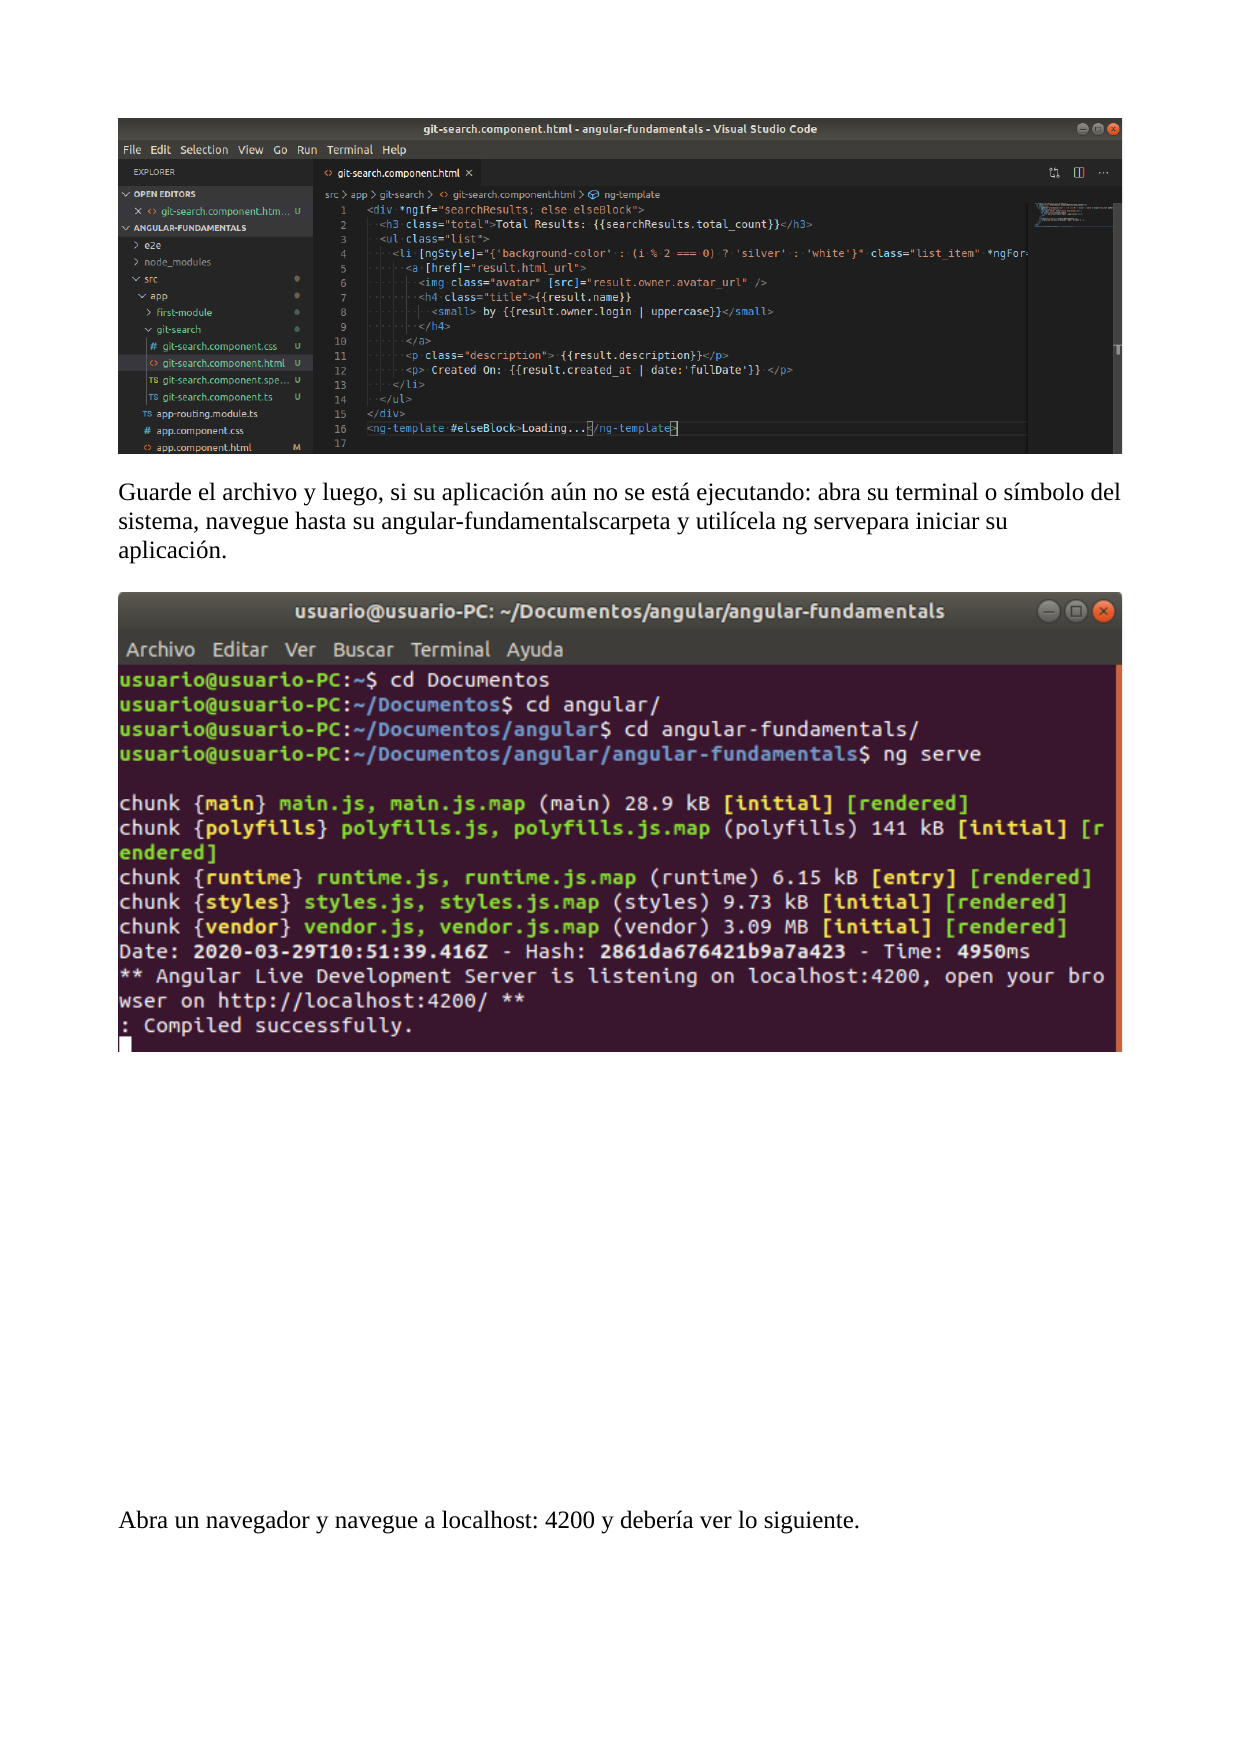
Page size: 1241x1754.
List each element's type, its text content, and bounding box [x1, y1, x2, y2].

picture [118, 118, 1123, 454]
text Abra un navegador y navegue a localhost: 4200 y debería ver lo siguiente. [118, 1505, 1122, 1533]
picture [118, 592, 1123, 1052]
text Guarde el archivo y luego, si su aplicación aún no se está ejecutando: abra su terminal o símbolo del sistema, navegue hasta su angular-fundamentalscarpeta y utilícela ng servepara iniciar su aplicación. [118, 477, 1122, 564]
